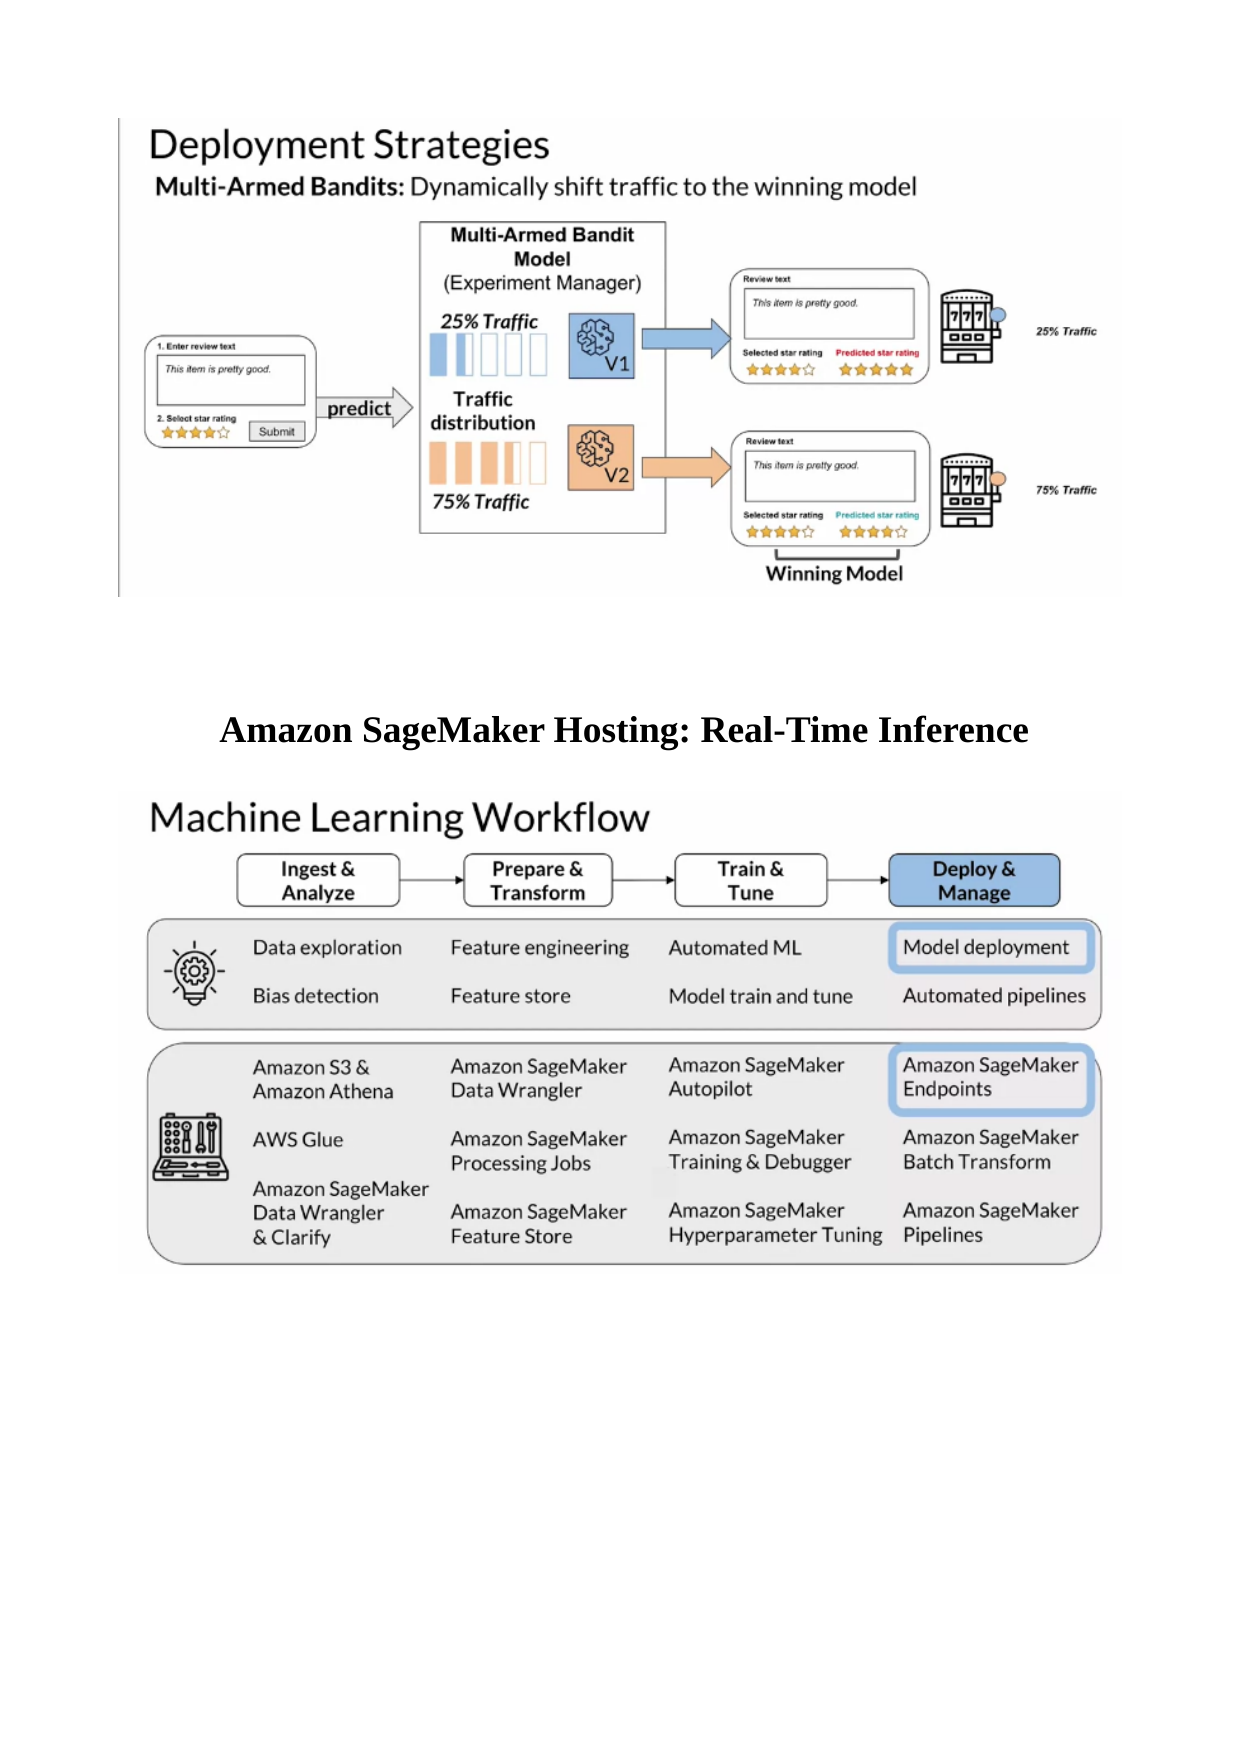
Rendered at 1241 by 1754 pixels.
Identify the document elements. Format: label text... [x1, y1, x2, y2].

picture [118, 791, 1123, 1274]
picture [118, 118, 1123, 597]
subtitle Amazon SageMaker Hosting: Real-Time Inference [118, 707, 1122, 751]
